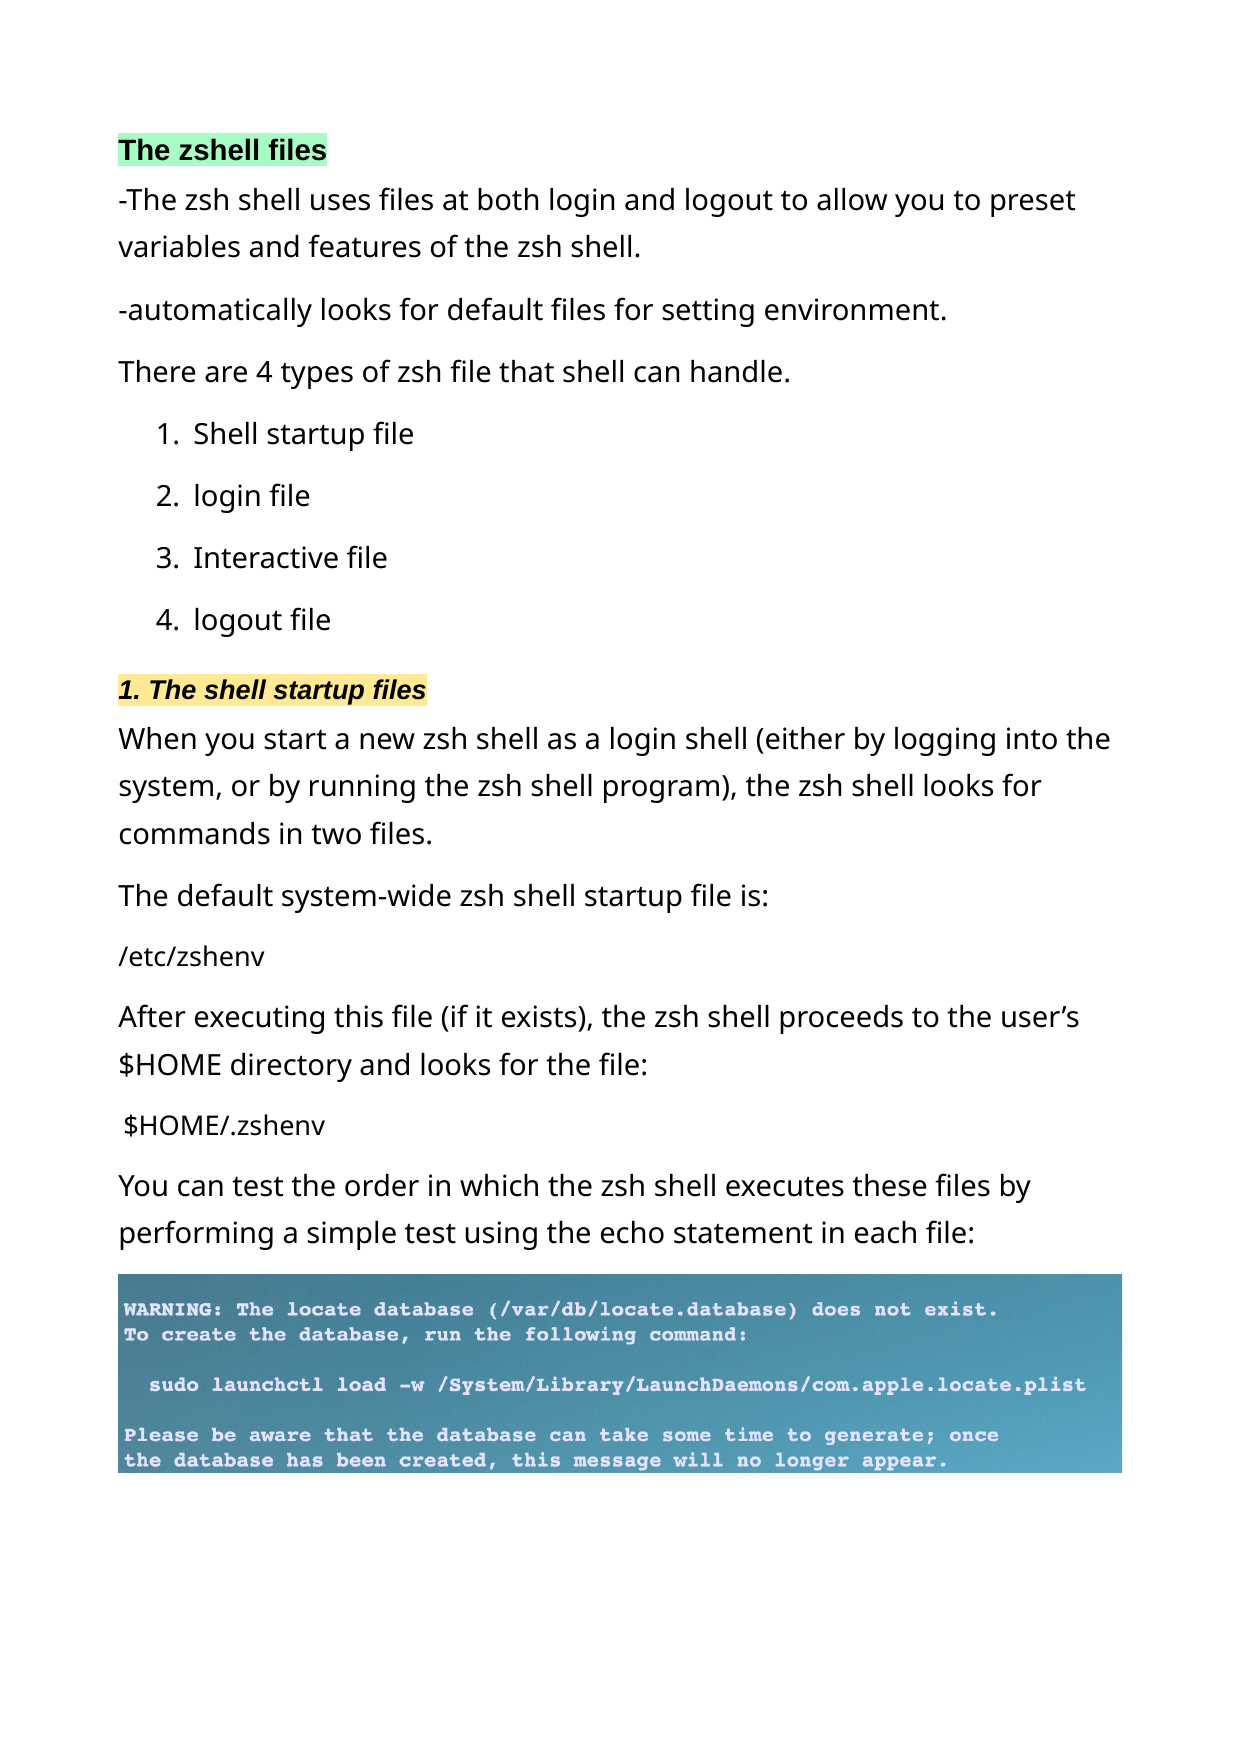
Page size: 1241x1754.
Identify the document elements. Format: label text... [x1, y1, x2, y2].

list Interactive file [156, 537, 1122, 577]
subtitle 1. The shell startup files [427, 674, 1122, 706]
text -automatically looks for default files for setting environment. [118, 289, 1122, 328]
list Shell startup file [156, 413, 1122, 453]
text /etc/zshenv [118, 938, 1122, 974]
picture [118, 1274, 1123, 1473]
text After executing this file (if it exists), the zsh shell proceeds to the user’s $HOME directory and looks for the file: [118, 996, 1122, 1084]
text The default system-wide zsh shell startup file is: [118, 876, 1122, 915]
text You can test the order in which the zsh shell executes these files by performing a simple test using the echo statement in each file: [118, 1165, 1122, 1252]
text There are 4 types of zsh file that shell can handle. [118, 351, 1122, 391]
subtitle The zshell files [327, 133, 1122, 166]
text -The zsh shell uses files at both login and logout to allow you to preset variables and features of the zsh shell. [118, 179, 1122, 266]
text $HOME/.zshenv [118, 1106, 1122, 1143]
list login file [156, 475, 1122, 515]
list logout file [156, 600, 1122, 639]
text When you start a new zsh shell as a login shell (either by logging into the system, or by running the zsh shell program), the zsh shell looks for commands in two files. [118, 718, 1122, 853]
